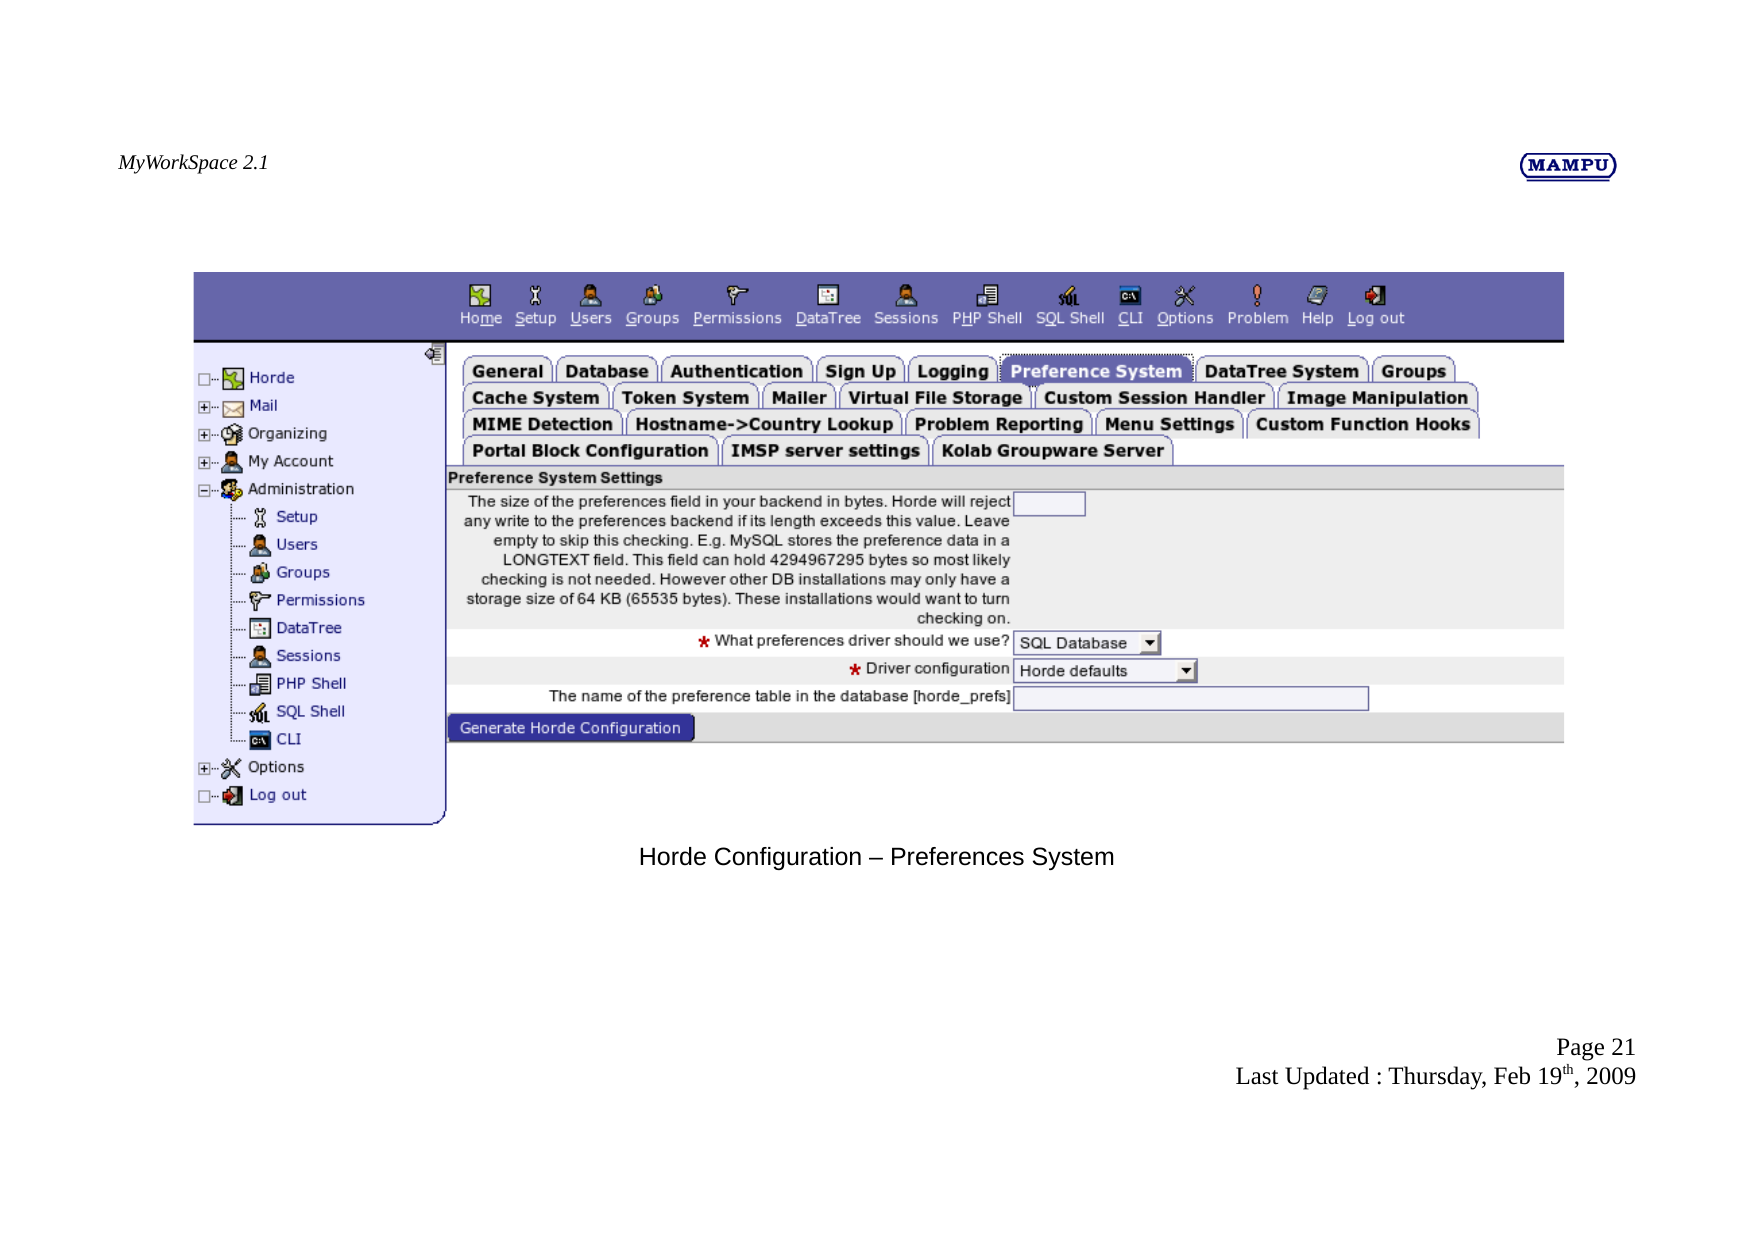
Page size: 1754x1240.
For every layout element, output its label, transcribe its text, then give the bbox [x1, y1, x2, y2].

picture [193, 272, 1565, 828]
picture [1517, 150, 1622, 183]
text Horde Configuration – Preferences System [118, 264, 1636, 871]
